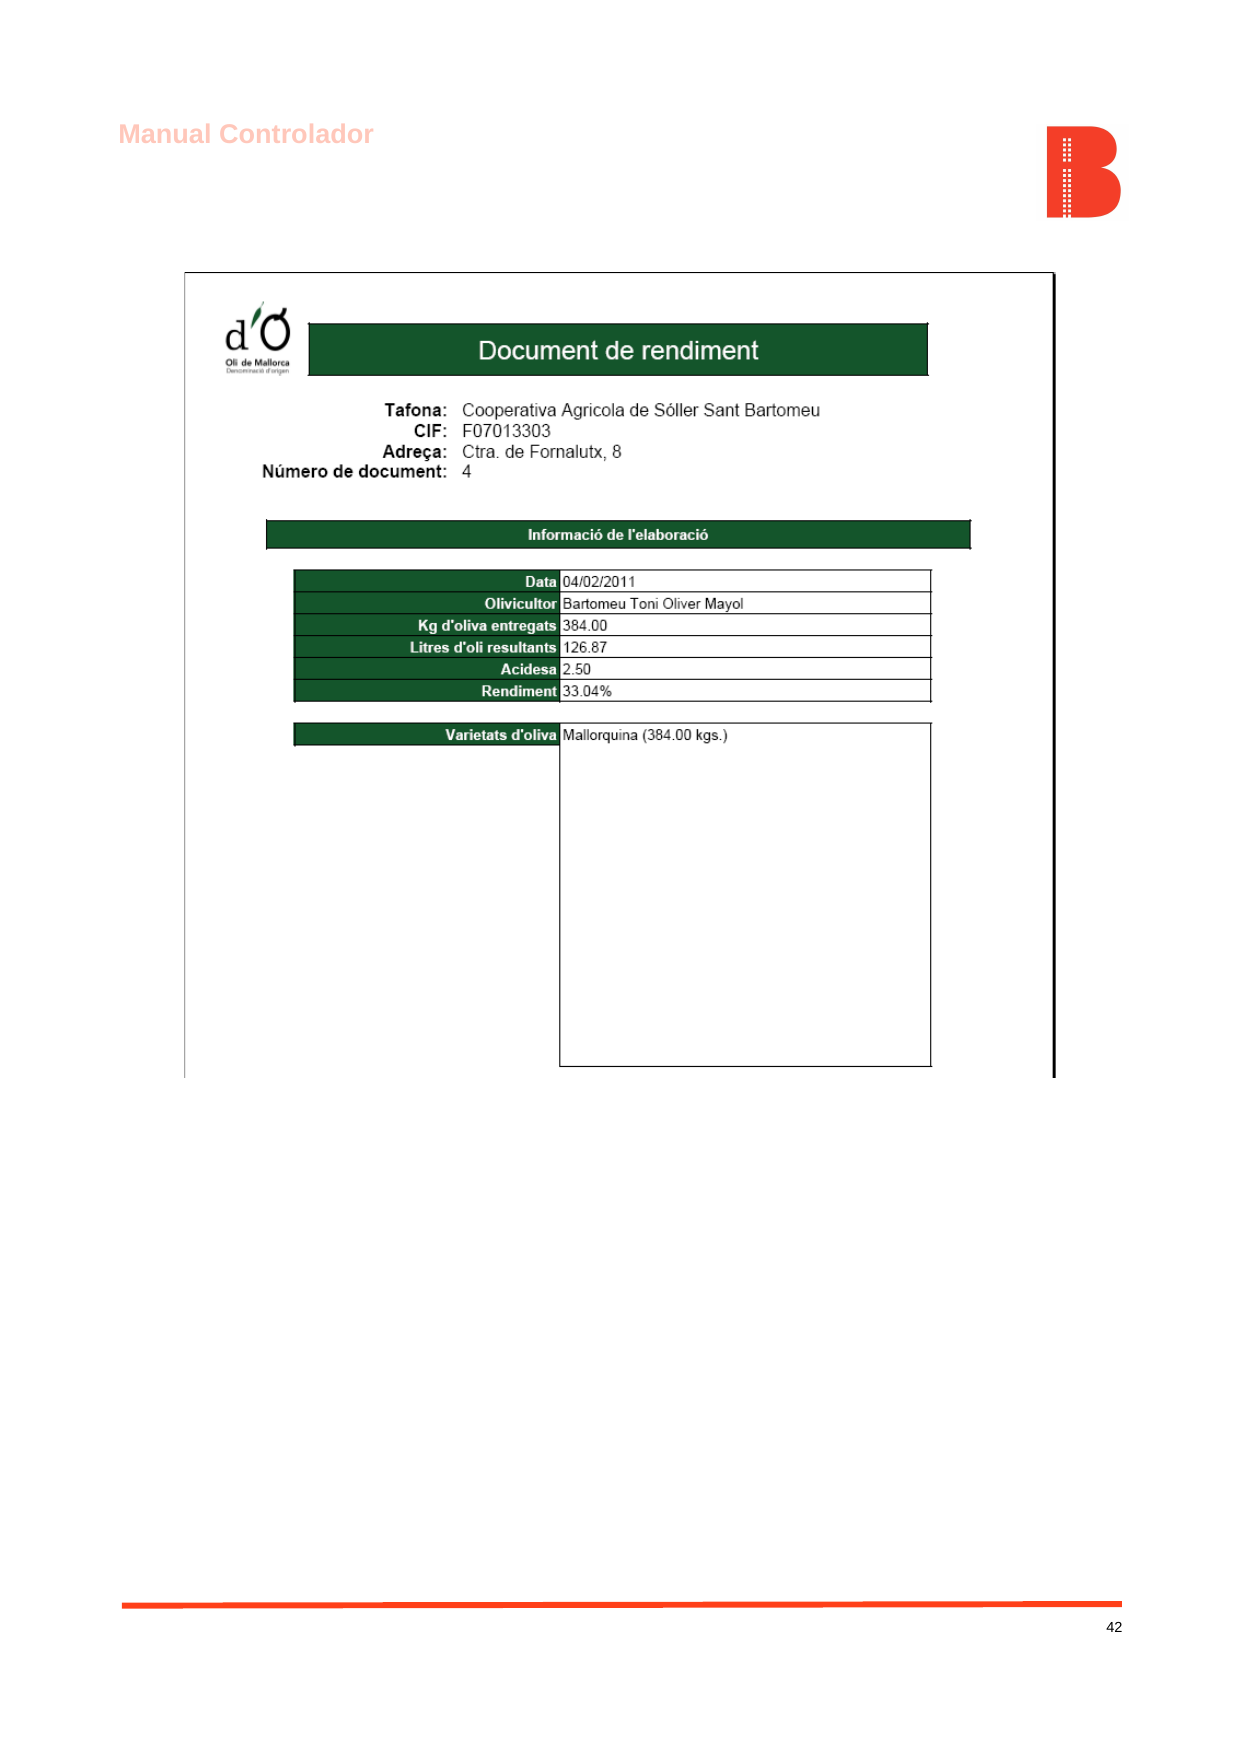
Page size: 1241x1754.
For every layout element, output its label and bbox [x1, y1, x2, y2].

picture [1036, 124, 1130, 221]
picture [184, 272, 1056, 1078]
